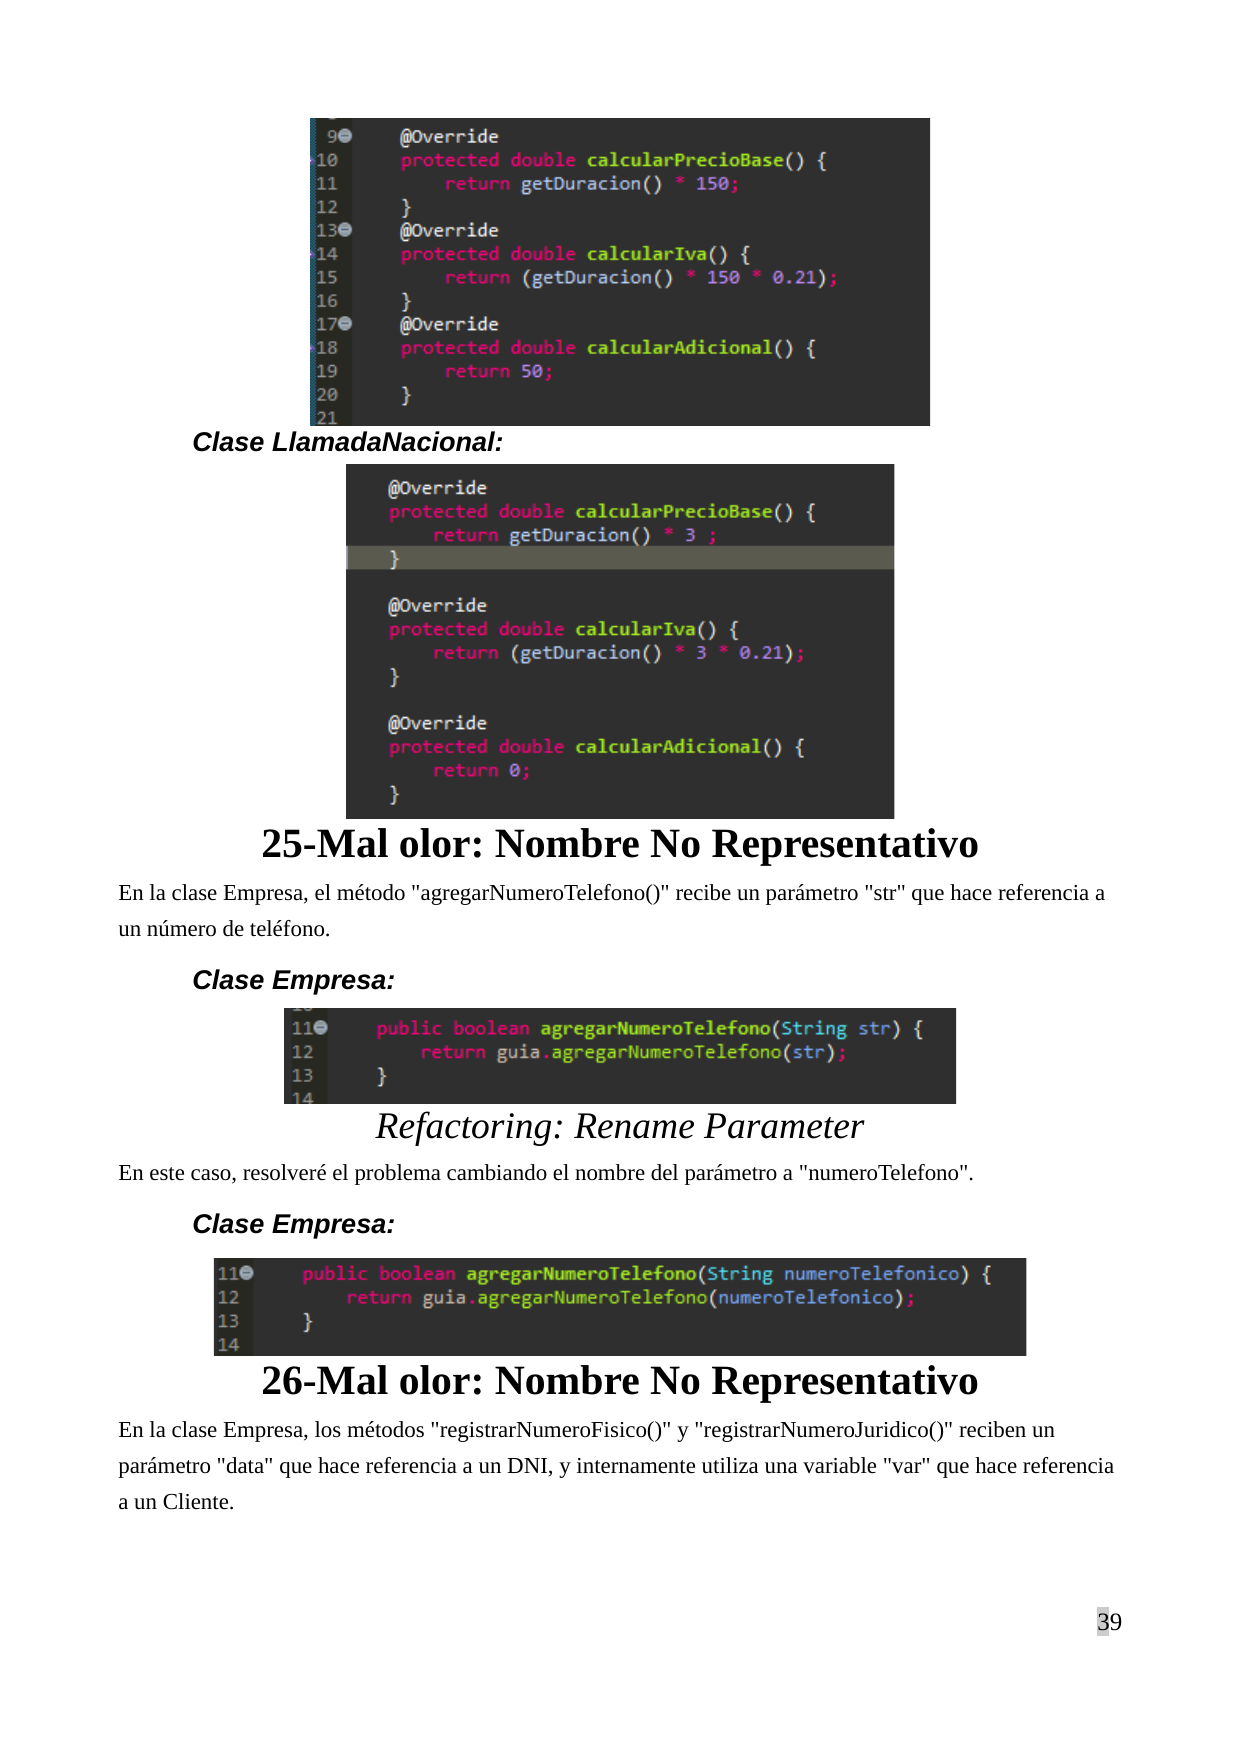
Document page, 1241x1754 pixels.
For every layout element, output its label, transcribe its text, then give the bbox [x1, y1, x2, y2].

subtitle Clase Empresa: [118, 964, 1122, 996]
picture [284, 1008, 957, 1104]
subtitle Clase LlamadaNacional: [118, 118, 1122, 457]
text En la clase Empresa, el método "agregarNumeroTelefono()" recibe un parámetro "str" que hace referencia a un número de teléfono. [118, 879, 1122, 942]
picture [213, 1258, 1027, 1356]
subtitle 26-Mal olor: Nombre No Representativo [118, 1277, 1122, 1403]
subtitle 25-Mal olor: Nombre No Representativo [118, 495, 1122, 867]
picture [346, 464, 895, 819]
picture [310, 118, 931, 426]
subtitle Refactoring: Rename Parameter [118, 1029, 1122, 1147]
text En la clase Empresa, los métodos "registrarNumeroFisico()" y "registrarNumeroJuridico()" reciben un parámetro "data" que hace referencia a un DNI, y internamente utiliza una variable "var" que hace referencia a un Cliente. [118, 1416, 1122, 1515]
text En este caso, resolveré el problema cambiando el nombre del parámetro a "numeroTelefono". [118, 1159, 1122, 1185]
subtitle Clase Empresa: [118, 1208, 1122, 1239]
